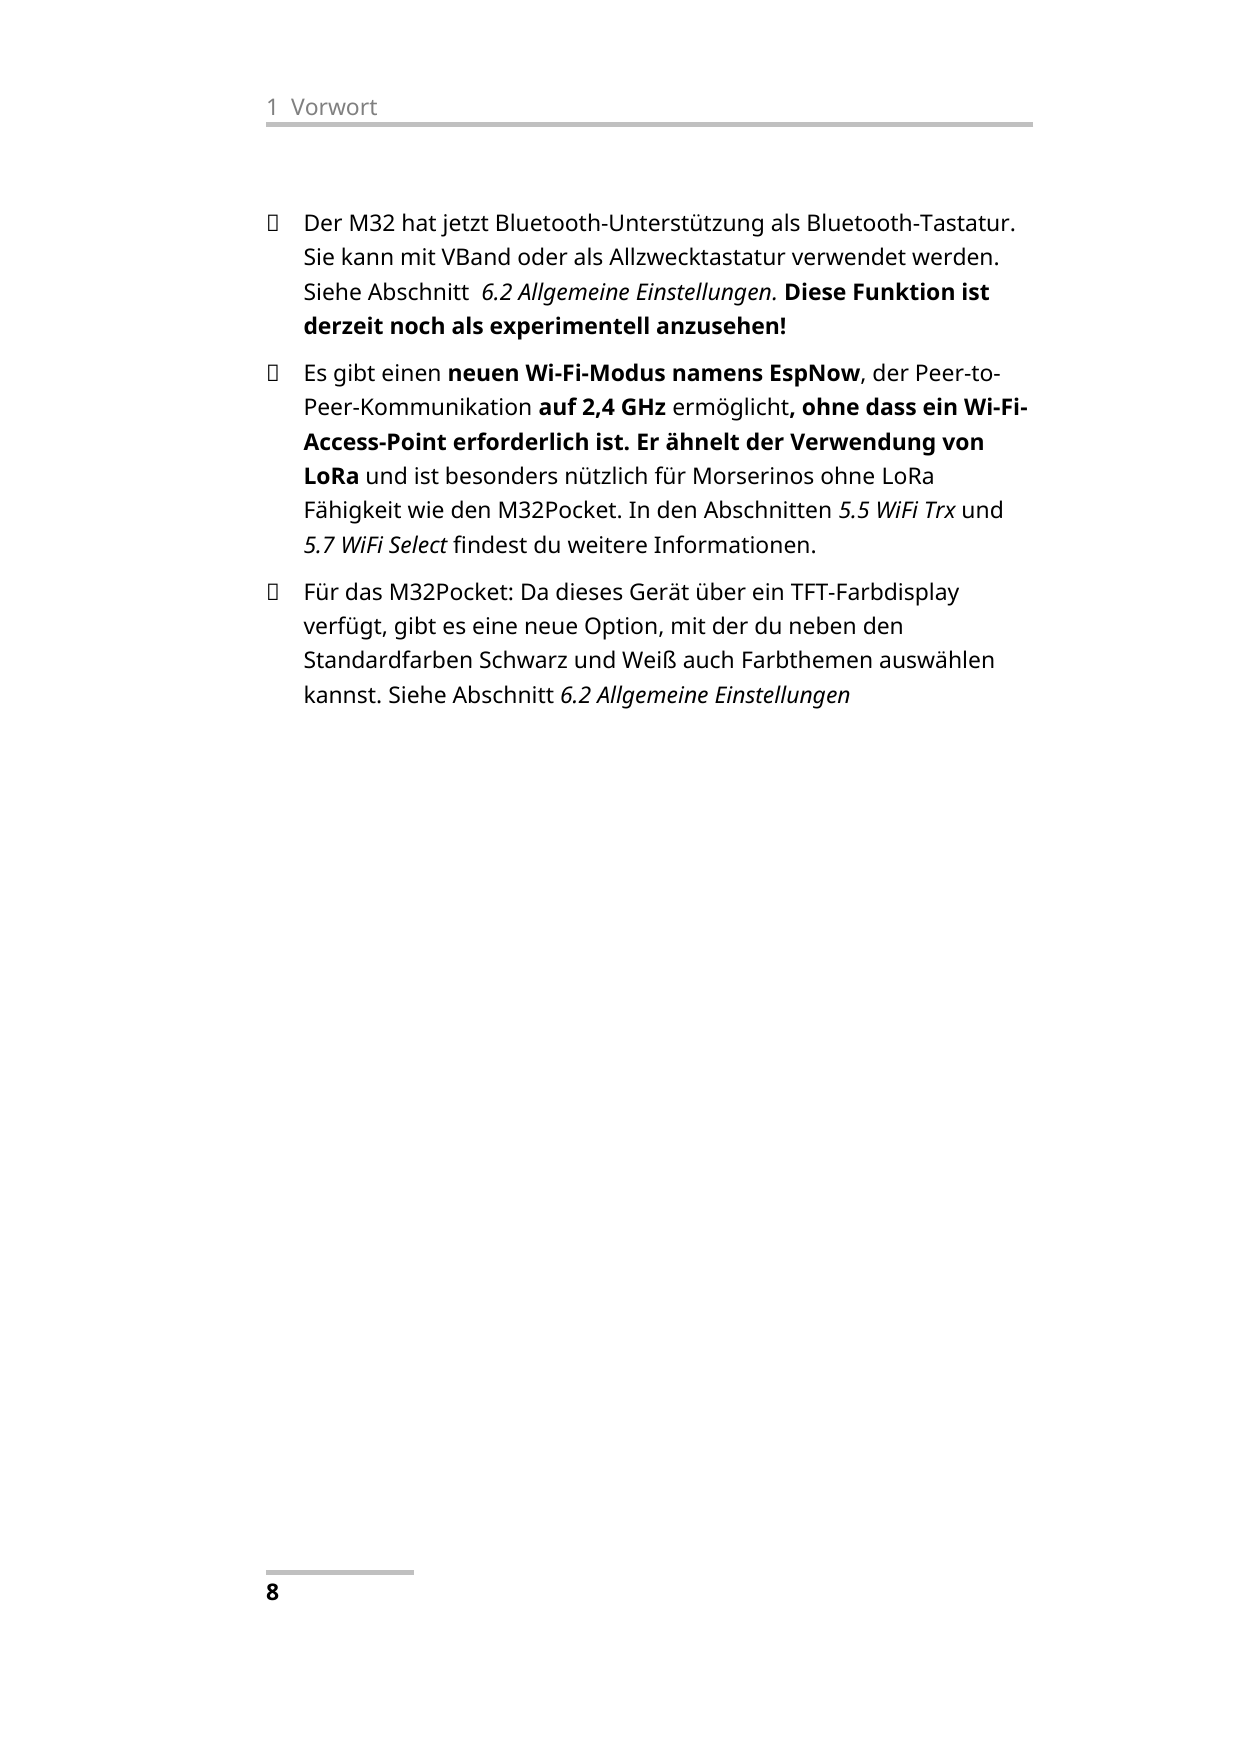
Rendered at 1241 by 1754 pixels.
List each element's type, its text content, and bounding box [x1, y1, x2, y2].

list Es gibt einen neuen Wi-Fi-Modus namens EspNow, der Peer-to-Peer-Kommunikation auf 2,4 GHz ermöglicht, ohne dass ein Wi-Fi-Access-Point erforderlich ist. Er ähnelt der Verwendung von LoRa und ist besonders nützlich für Morserinos ohne LoRa Fähigkeit wie den M32Pocket. In den Abschnitten 5.5 WiFi Trx und 5.7 WiFi Select findest du weitere Informationen. [266, 357, 1033, 560]
list Für das M32Pocket: Da dieses Gerät über ein TFT-Farbdisplay verfügt, gibt es eine neue Option, mit der du neben den Standardfarben Schwarz und Weiß auch Farbthemen auswählen kannst. Siehe Abschnitt 6.2 Allgemeine Einstellungen [266, 576, 1033, 710]
list Der M32 hat jetzt Bluetooth-Unterstützung als Bluetooth-Tastatur. Sie kann mit VBand oder als Allzwecktastatur verwendet werden. Siehe Abschnitt 6.2 Allgemeine Einstellungen. Diese Funktion ist derzeit noch als experimentell anzusehen! [266, 207, 1033, 341]
